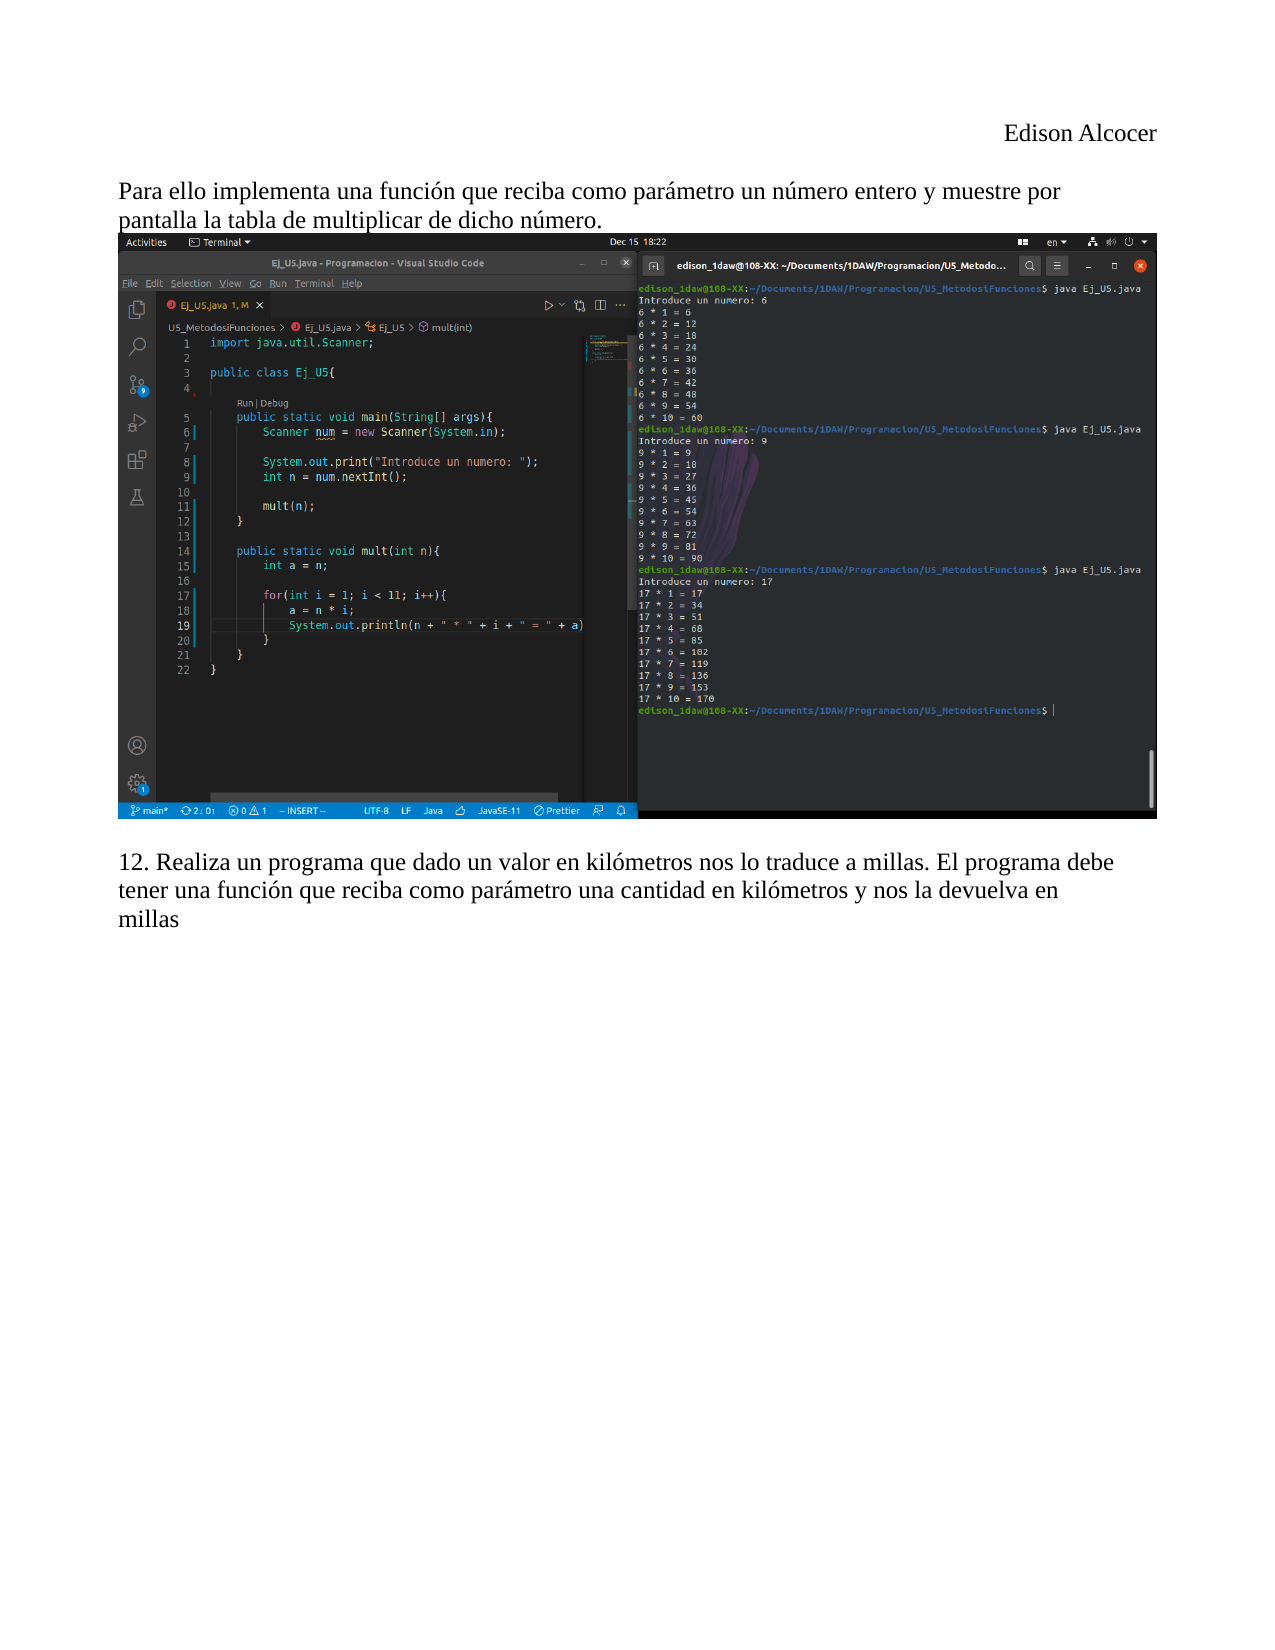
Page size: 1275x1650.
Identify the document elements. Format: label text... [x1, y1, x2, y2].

text pantalla la tabla de multiplicar de dicho número. [118, 205, 1157, 233]
picture [118, 233, 1157, 819]
text tener una función que reciba como parámetro una cantidad en kilómetros y nos la devuelva en [118, 876, 1157, 904]
text Para ello implementa una función que reciba como parámetro un número entero y muestre por [118, 176, 1157, 205]
text 12. Realiza un programa que dado un valor en kilómetros nos lo traduce a millas. El programa debe [118, 847, 1157, 876]
text millas [118, 904, 1157, 933]
